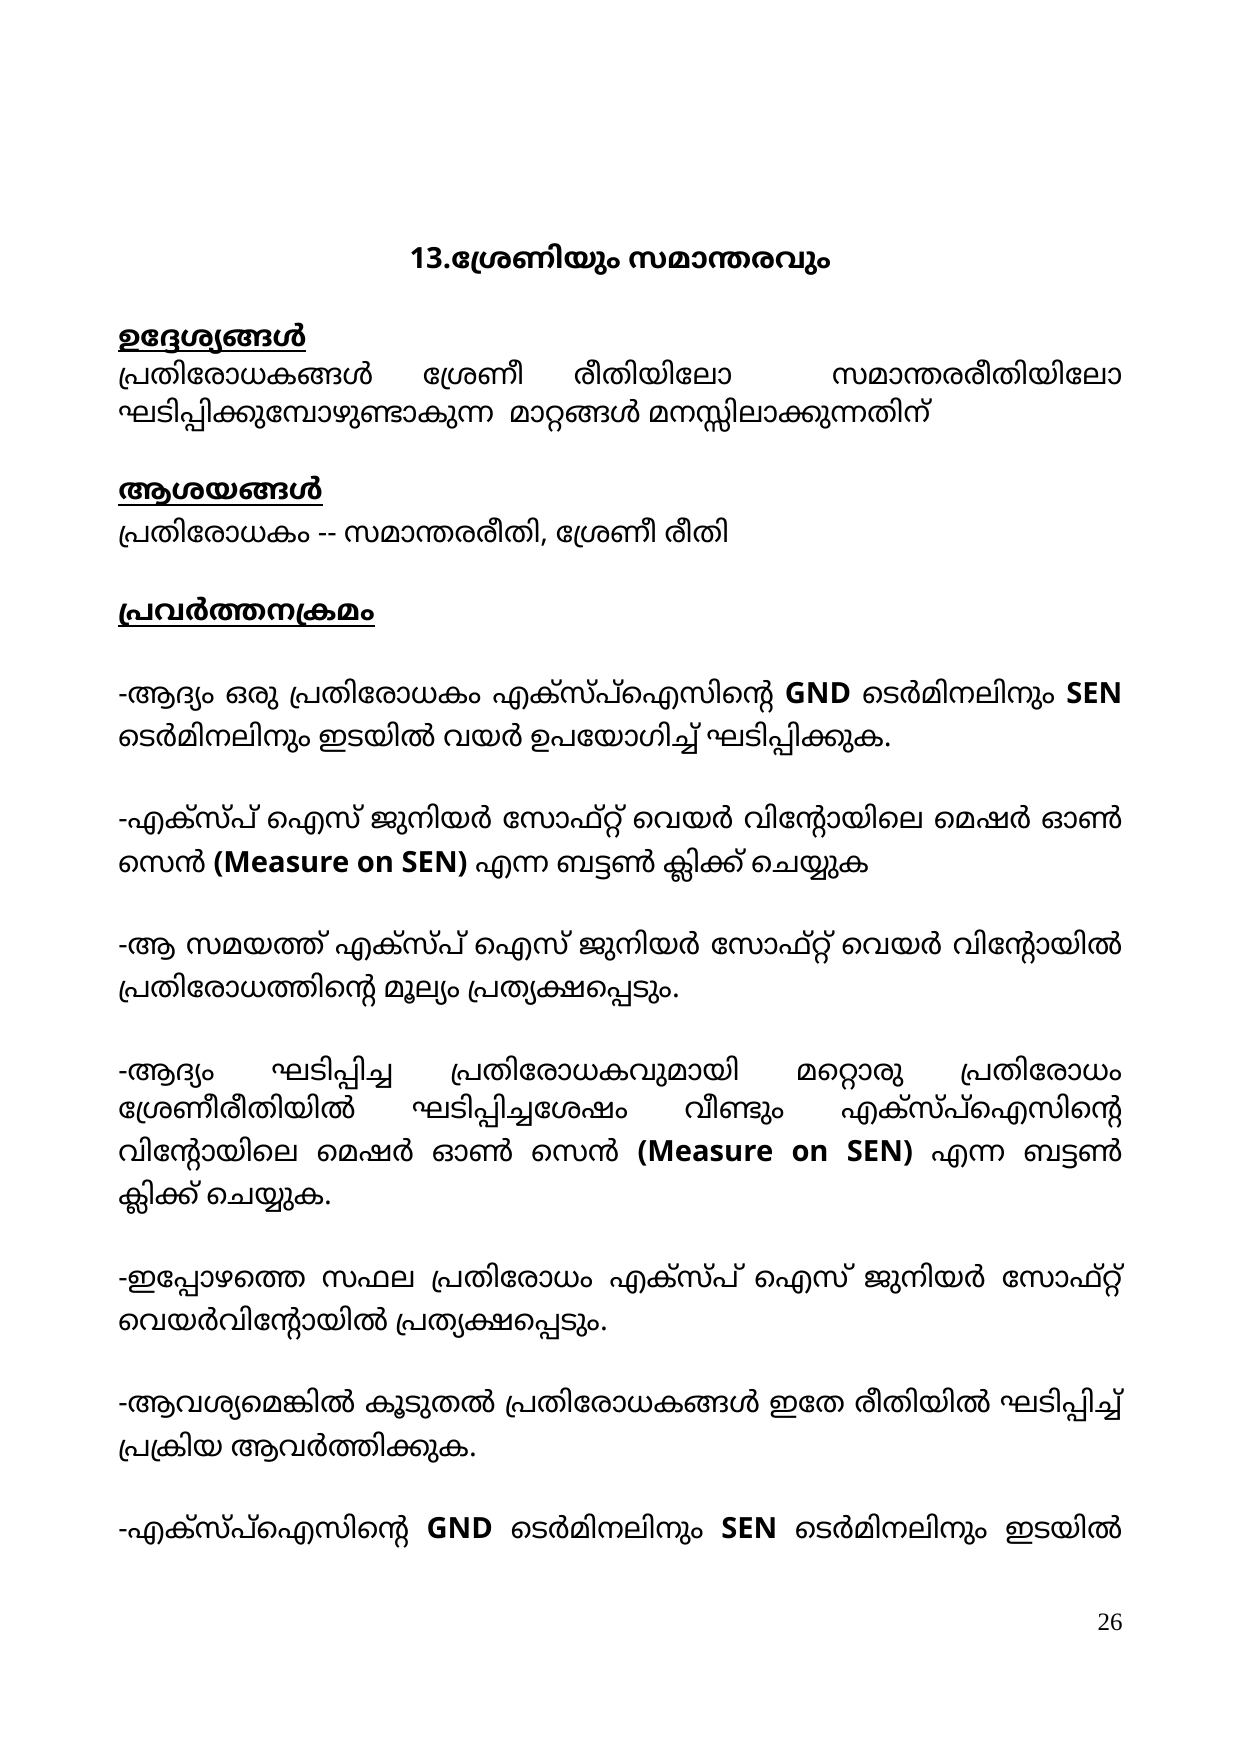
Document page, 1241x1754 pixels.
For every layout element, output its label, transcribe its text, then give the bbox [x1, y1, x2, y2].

text -ഇപ്പോഴത്തെ സഫല പ്രതിരോധം എക്സ്പ് ഐസ് ജുനിയര്‍ സോഫ്റ്റ് വെയര്‍വിന്റോയിൽ പ്രത്യക്ഷപ്പെടും. [118, 1256, 1122, 1342]
text -ആദ്യം ഒരു പ്രതിരോധകം എക്സ്പ്ഐസിന്റെ GND ടെർമിനലിനും SEN ടെർമിനലിനും ഇടയിൽ വയർ ഉപയോഗിച്ച് ഘടിപ്പിക്കുക. [118, 672, 1122, 758]
text -ആ സമയത്ത് എക്സ്പ് ഐസ് ജുനിയര്‍ സോഫ്റ്റ് വെയര്‍ വിന്റോയിൽ പ്രതിരോധത്തിന്റെ മൂല്യം പ്രത്യക്ഷപ്പെടും. [118, 923, 1122, 1009]
text -ആവശ്യമെങ്കിൽ കൂടുതൽ പ്രതിരോധകങ്ങൾ ഇതേ രീതിയിൽ ഘടിപ്പിച്ച് പ്രക്രിയ ആവർത്തിക്കുക. [118, 1382, 1122, 1468]
text പ്രവർത്തനക്രമം [118, 594, 1122, 632]
text ആശയങ്ങൾ [118, 474, 1122, 512]
text 13.ശ്രേണിയും സമാന്തരവും [118, 237, 1122, 280]
text -എക്സ്പ് ഐസ് ജുനിയര്‍ സോഫ്റ്റ് വെയര്‍ വിന്റോയിലെ മെഷർ ഓൺ സെൻ (Measure on SEN) എന്ന ബട്ടൺ ക്ലിക്ക് ചെയ്യുക [118, 798, 1122, 884]
text -എക്സ്പ്ഐസിന്റെ GND ടെർമിനലിനും SEN ടെർമിനലിനും ഇടയിൽ [118, 1507, 1122, 1551]
text -ആദ്യം ഘടിപ്പിച്ച പ്രതിരോധകവുമായി മറ്റൊരു പ്രതിരോധം ശ്രേണീരീതിയിൽ ഘടിപ്പിച്ചശേഷം വീണ്ടും എക്സ്പ്ഐസിന്റെ വിന്റോയിലെ മെഷർ ഓൺ സെൻ (Measure on SEN) എന്ന ബട്ടൺ ക്ലിക്ക് ചെയ്യുക. [118, 1049, 1122, 1216]
text പ്രതിരോധകങ്ങൾ ശ്രേണീ രീതിയിലോ സമാന്തരരീതിയിലോ ഘടിപ്പിക്കുമ്പോഴുണ്ടാകുന്ന മാറ്റങ്ങൾ മനസ്സിലാക്കുന്നതിന് [118, 358, 1122, 434]
text പ്രതിരോധകം -- സമാന്തരരീതി, ശ്രേണീ രീതി [118, 512, 1122, 555]
text ഉദ്ദേശ്യങ്ങൾ [118, 320, 1122, 358]
